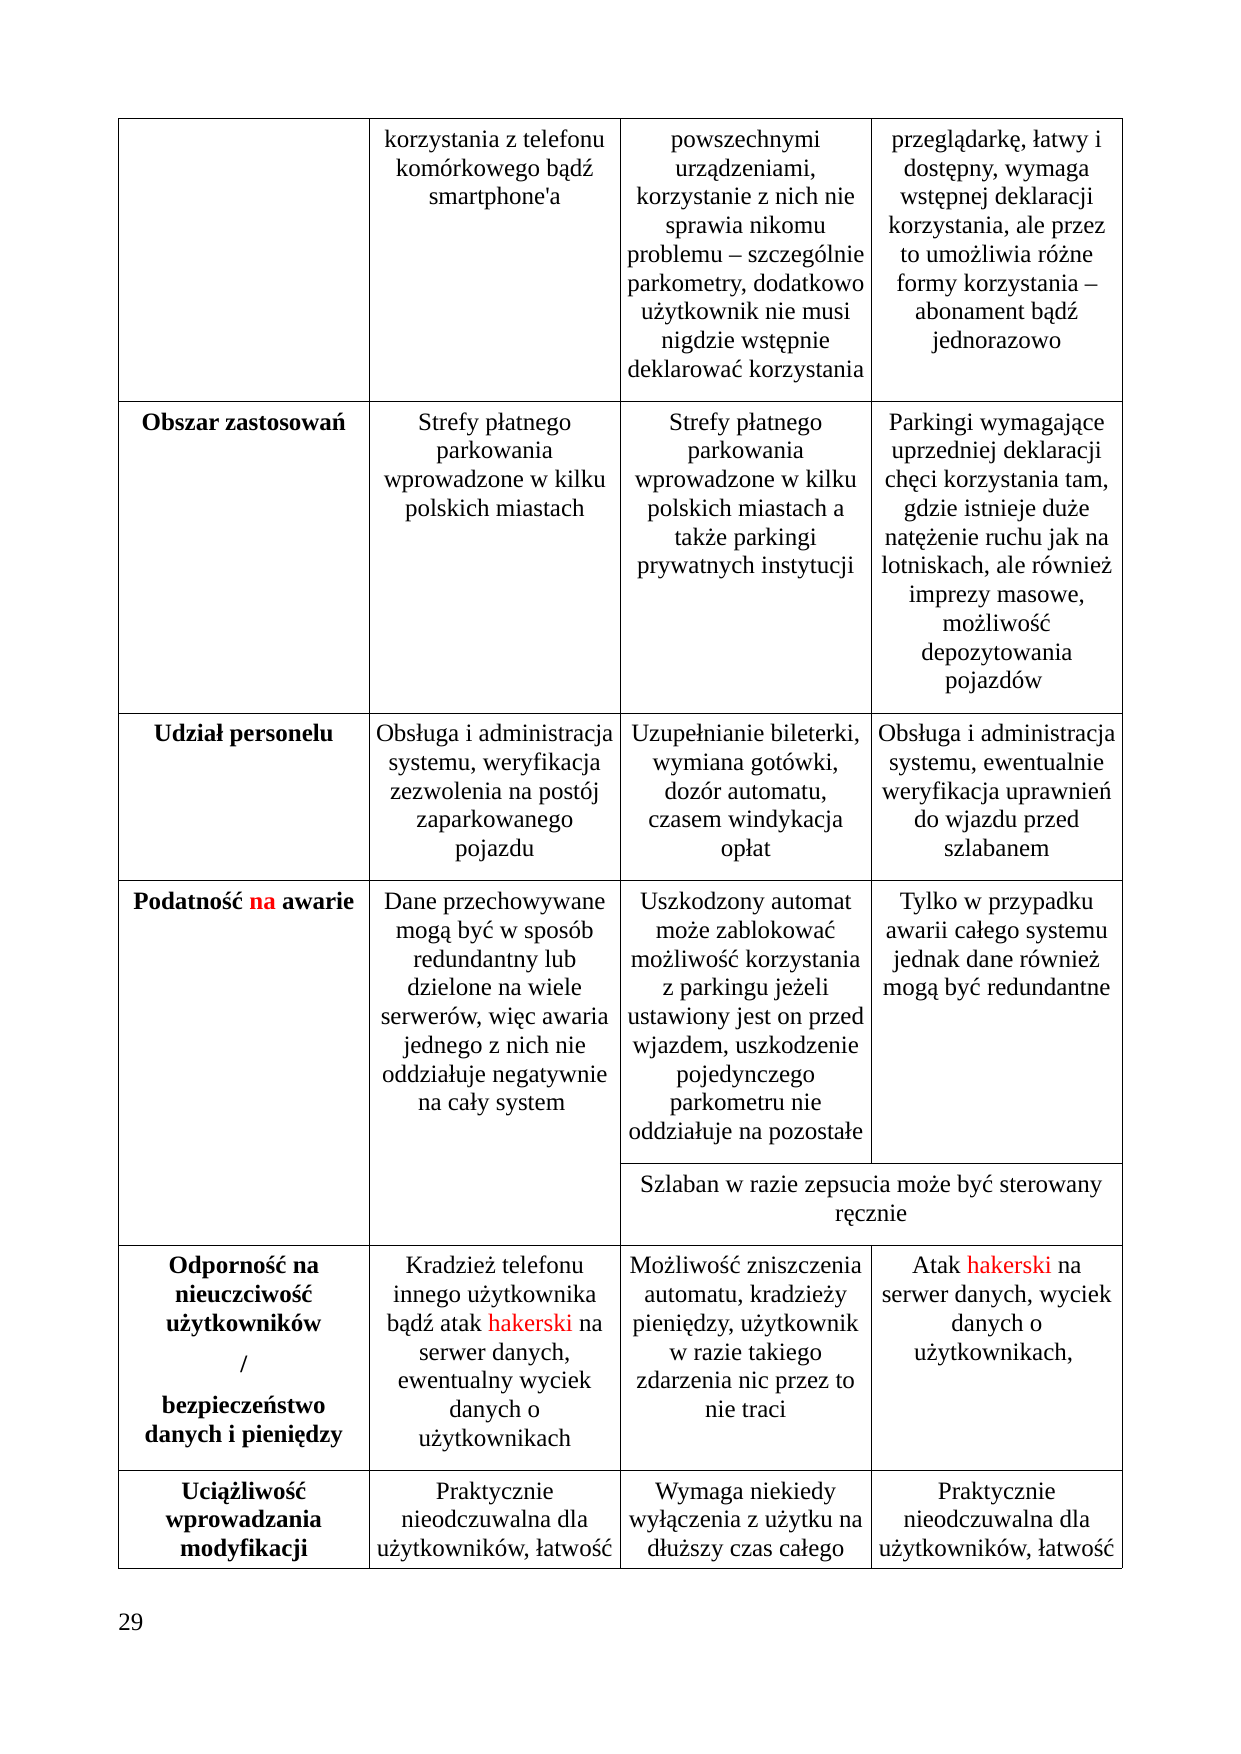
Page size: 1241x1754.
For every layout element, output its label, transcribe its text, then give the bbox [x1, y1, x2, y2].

table_cell Praktycznie nieodczuwalna dla użytkowników, łatwość [370, 1471, 620, 1568]
table_cell Strefy płatnego parkowania wprowadzone w kilku polskich miastach [370, 402, 620, 712]
table_cell Uzupełnianie bileterki, wymiana gotówki, dozór automatu, czasem windykacja opłat [621, 714, 871, 880]
table_cell [119, 119, 369, 401]
table_cell Możliwość zniszczenia automatu, kradzieży pieniędzy, użytkownik w razie takiego zdarzenia nic przez to nie traci [621, 1246, 871, 1470]
table_cell Uszkodzony automat może zablokować możliwość korzystania z parkingu jeżeli ustawiony jest on przed wjazdem, uszkodzenie pojedynczego parkometru nie oddziałuje na pozostałe [621, 881, 871, 1163]
table_cell Odporność na nieuczciwość użytkowników / bezpieczeństwo danych i pieniędzy [119, 1246, 369, 1470]
table_cell Parkingi wymagające uprzedniej deklaracji chęci korzystania tam, gdzie istnieje duże natężenie ruchu jak na lotniskach, ale również imprezy masowe, możliwość depozytowania pojazdów [872, 402, 1122, 712]
table_cell przeglądarkę, łatwy i dostępny, wymaga wstępnej deklaracji korzystania, ale przez to umożliwia różne formy korzystania – abonament bądź jednorazowo [872, 119, 1122, 401]
table_cell Obsługa i administracja systemu, ewentualnie weryfikacja uprawnień do wjazdu przed szlabanem [872, 714, 1122, 880]
table_cell Podatność na awarie [119, 881, 369, 1245]
table_cell Udział personelu [119, 714, 369, 880]
table_cell Kradzież telefonu innego użytkownika bądź atak hakerski na serwer danych, ewentualny wyciek danych o użytkownikach [370, 1246, 620, 1470]
table_cell Wymaga niekiedy wyłączenia z użytku na dłuższy czas całego [621, 1471, 871, 1568]
table_cell Dane przechowywane mogą być w sposób redundantny lub dzielone na wiele serwerów, więc awaria jednego z nich nie oddziałuje negatywnie na cały system [370, 881, 620, 1245]
table_cell Praktycznie nieodczuwalna dla użytkowników, łatwość [872, 1471, 1122, 1568]
table_cell Strefy płatnego parkowania wprowadzone w kilku polskich miastach a także parkingi prywatnych instytucji [621, 402, 871, 712]
table_cell Obsługa i administracja systemu, weryfikacja zezwolenia na postój zaparkowanego pojazdu [370, 714, 620, 880]
table_cell korzystania z telefonu komórkowego bądź smartphone'a [370, 119, 620, 401]
table_cell powszechnymi urządzeniami, korzystanie z nich nie sprawia nikomu problemu – szczególnie parkometry, dodatkowo użytkownik nie musi nigdzie wstępnie deklarować korzystania [621, 119, 871, 401]
table_cell Uciążliwość wprowadzania modyfikacji [119, 1471, 369, 1568]
table_cell Atak hakerski na serwer danych, wyciek danych o użytkownikach, [872, 1246, 1122, 1470]
table_cell Tylko w przypadku awarii całego systemu jednak dane również mogą być redundantne [872, 881, 1122, 1163]
table_cell Obszar zastosowań [119, 402, 369, 712]
table_cell Szlaban w razie zepsucia może być sterowany ręcznie [621, 1164, 1122, 1245]
